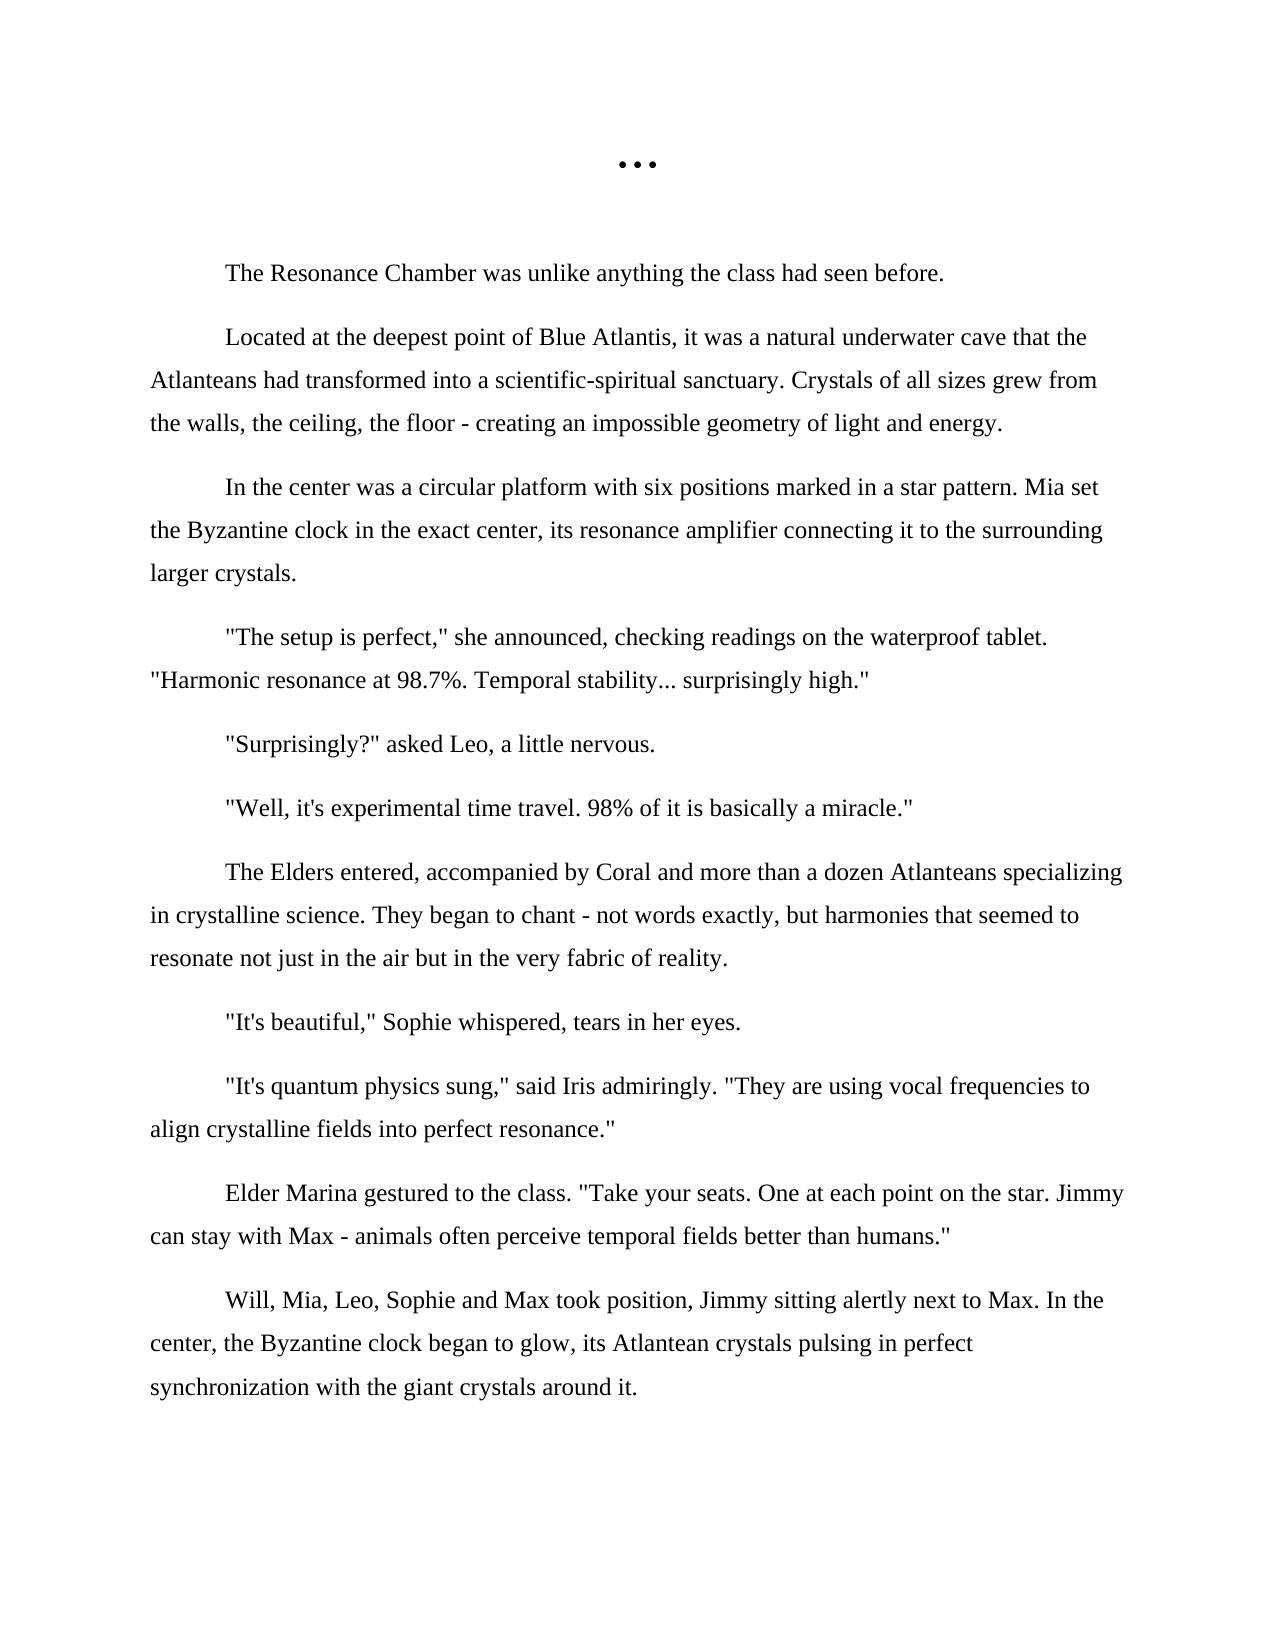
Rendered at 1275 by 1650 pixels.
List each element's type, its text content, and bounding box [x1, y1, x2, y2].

text "It's beautiful," Sophie whispered, tears in her eyes. [150, 1007, 1125, 1036]
text "The setup is perfect," she announced, checking readings on the waterproof tablet. "Harmonic resonance at 98.7%. Temporal stability... surprisingly high." [150, 622, 1125, 694]
text Elder Marina gestured to the class. "Take your seats. One at each point on the star. Jimmy can stay with Max - animals often perceive temporal fields better than humans." [150, 1178, 1125, 1250]
text "Surprisingly?" asked Leo, a little nervous. [150, 729, 1125, 758]
text "Well, it's experimental time travel. 98% of it is basically a miracle." [150, 793, 1125, 822]
text "It's quantum physics sung," said Iris admiringly. "They are using vocal frequencies to align crystalline fields into perfect resonance." [150, 1071, 1125, 1143]
text The Resonance Chamber was unlike anything the class had seen before. [150, 258, 1125, 286]
text The Elders entered, accompanied by Coral and more than a dozen Atlanteans specializing in crystalline science. They began to chant - not words exactly, but harmonies that seemed to resonate not just in the air but in the very fabric of reality. [150, 857, 1125, 972]
text Located at the deepest point of Blue Atlantis, it was a natural underwater cave that the Atlanteans had transformed into a scientific-spiritual sanctuary. Crystals of all sizes grew from the walls, the ceiling, the floor - creating an impossible geometry of light and energy. [150, 322, 1125, 437]
text • • • [150, 150, 1125, 179]
text In the center was a circular platform with six positions marked in a star pattern. Mia set the Byzantine clock in the exact center, its resonance amplifier connecting it to the surrounding larger crystals. [150, 472, 1125, 587]
text Will, Mia, Leo, Sophie and Max took position, Jimmy sitting alertly next to Max. In the center, the Byzantine clock began to glow, its Atlantean crystals pulsing in perfect synchronization with the giant crystals around it. [150, 1285, 1125, 1400]
